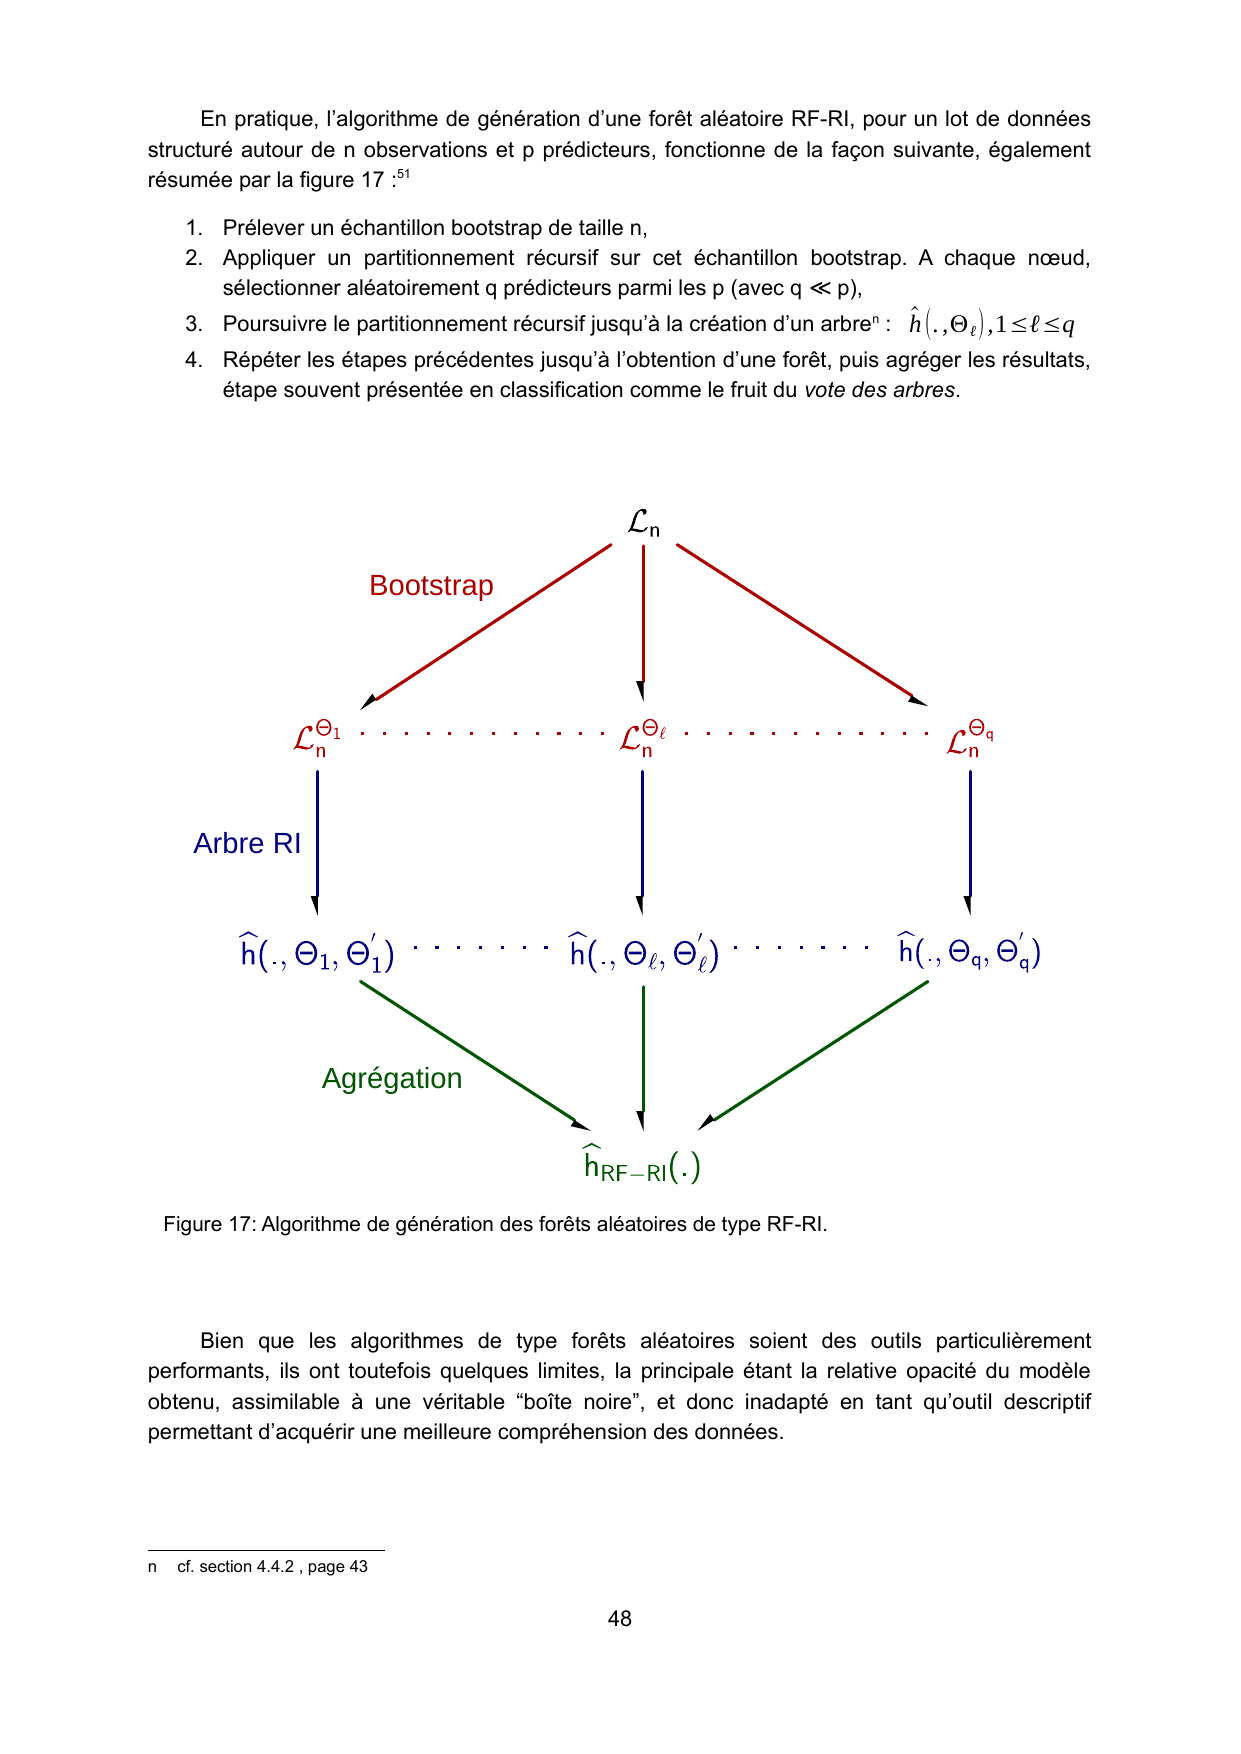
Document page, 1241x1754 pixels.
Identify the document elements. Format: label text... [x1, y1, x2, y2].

list Appliquer un partitionnement récursif sur cet échantillon bootstrap. A chaque nœud, sélectionner aléatoirement q prédicteurs parmi les p (avec q ≪ p), [185, 245, 1093, 300]
text Bien que les algorithmes de type forêts aléatoires soient des outils particulièrement performants, ils ont toutefois quelques limites, la principale étant la relative opacité du modèle obtenu, assimilable à une véritable “boîte noire”, et donc inadapté en tant qu’outil descriptif permettant d’acquérir une meilleure compréhension des données. [148, 1328, 1093, 1444]
list Répéter les étapes précédentes jusqu’à l’obtention d’une forêt, puis agréger les résultats, étape souvent présentée en classification comme le fruit du vote des arbres. [185, 347, 1093, 403]
list cf. section 4.4.2 , page 43 [148, 1556, 1093, 1576]
text En pratique, l’algorithme de génération d’une forêt aléatoire RF-RI, pour un lot de données structuré autour de n observations et p prédicteurs, fonctionne de la façon suivante, également résumée par la figure 17 :51 [148, 106, 1093, 192]
list Prélever un échantillon bootstrap de taille n, [185, 215, 1093, 240]
list Poursuivre le partitionnement récursif jusqu’à la création d’un arbre : [185, 305, 1093, 342]
text Figure 17: Algorithme de génération des forêts aléatoires de type RF-RI. [163, 468, 1077, 1236]
